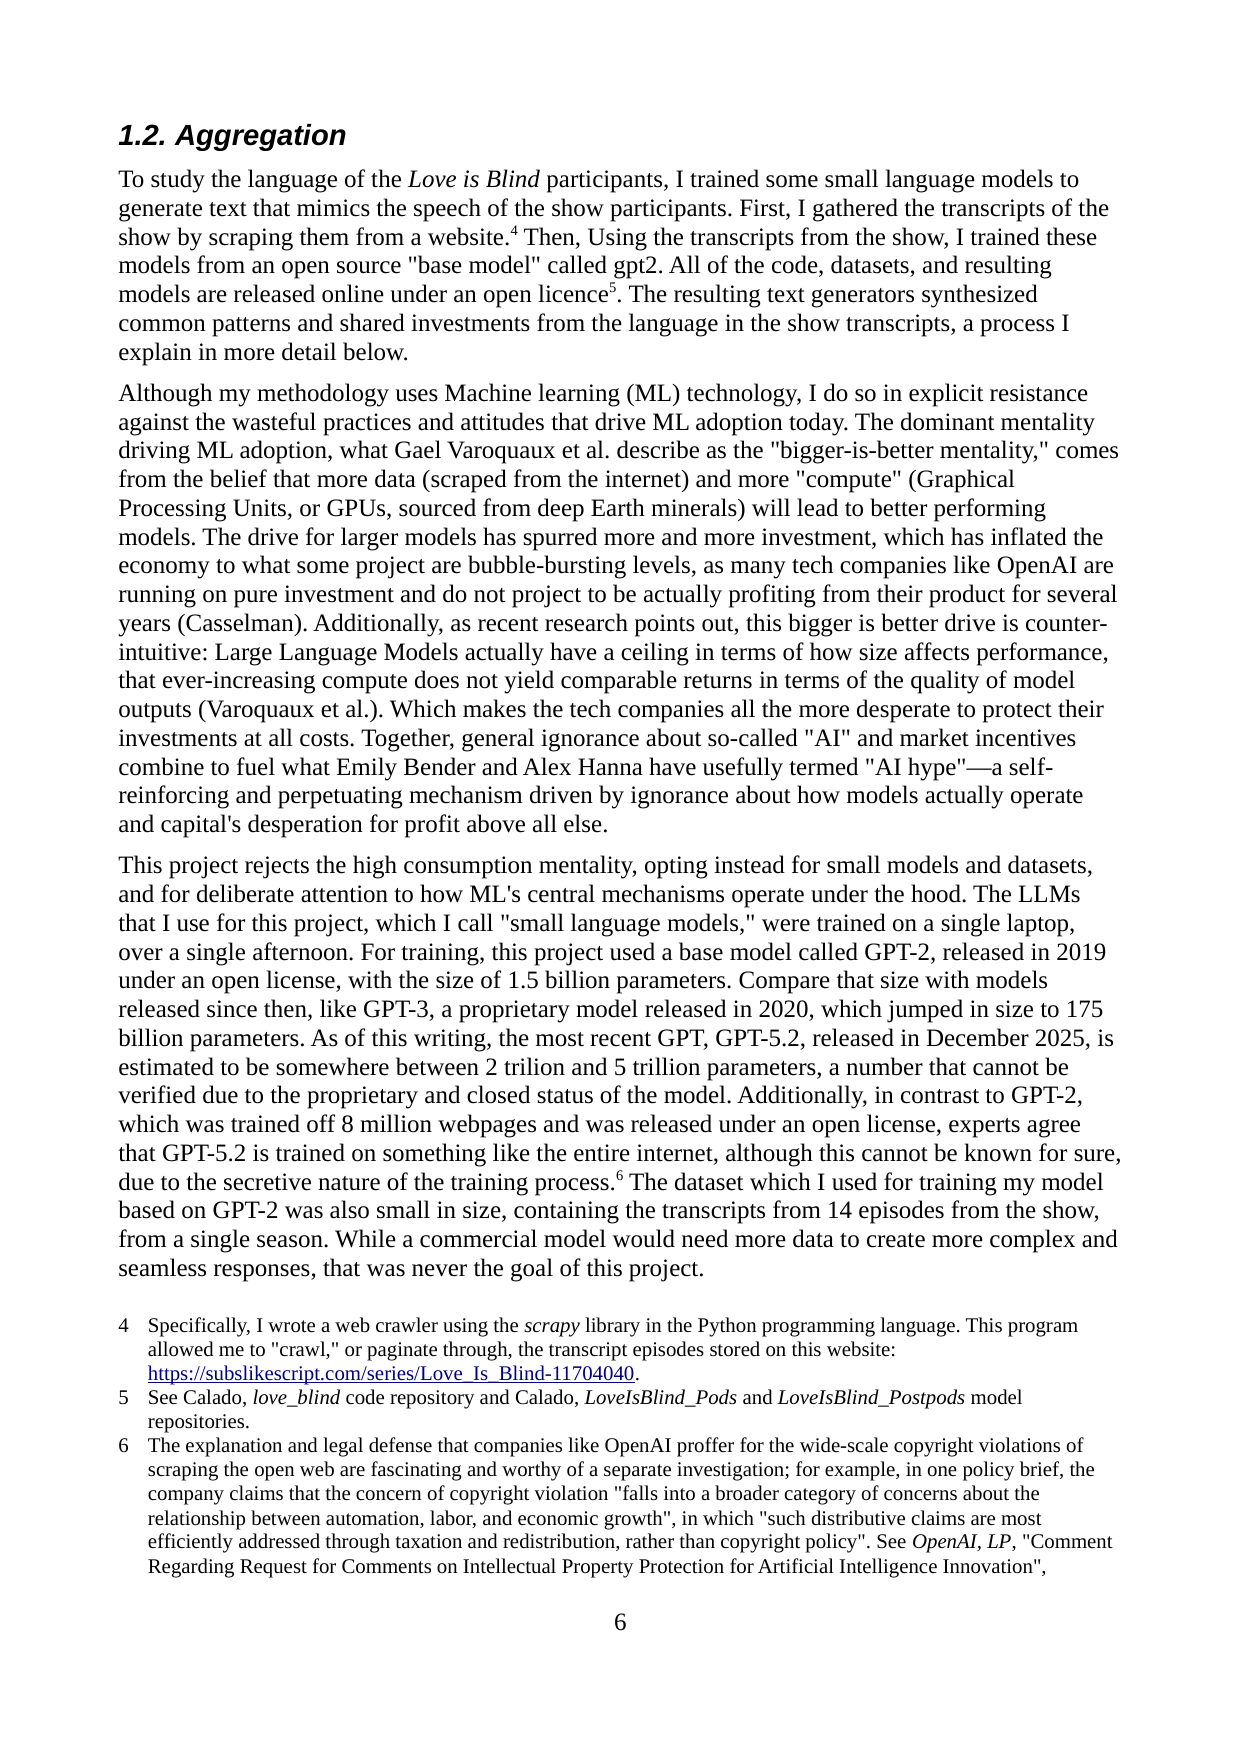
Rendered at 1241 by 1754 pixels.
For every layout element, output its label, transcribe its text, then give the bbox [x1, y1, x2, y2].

text See Calado, love_blind code repository and Calado, LoveIsBlind_Pods and LoveIsBlind_Postpods model repositories. [118, 1385, 1122, 1433]
subtitle Aggregation [118, 118, 1122, 152]
text Although my methodology uses Machine learning (ML) technology, I do so in explicit resistance against the wasteful practices and attitudes that drive ML adoption today. The dominant mentality driving ML adoption, what Gael Varoquaux et al. describe as the "bigger-is-better mentality," comes from the belief that more data (scraped from the internet) and more "compute" (Graphical Processing Units, or GPUs, sourced from deep Earth minerals) will lead to better performing models. The drive for larger models has spurred more and more investment, which has inflated the economy to what some project are bubble-bursting levels, as many tech companies like OpenAI are running on pure investment and do not project to be actually profiting from their product for several years (Casselman). Additionally, as recent research points out, this bigger is better drive is counter-intuitive: Large Language Models actually have a ceiling in terms of how size affects performance, that ever-increasing compute does not yield comparable returns in terms of the quality of model outputs (Varoquaux et al.). Which makes the tech companies all the more desperate to protect their investments at all costs. Together, general ignorance about so-called "AI" and market incentives combine to fuel what Emily Bender and Alex Hanna have usefully termed "AI hype"—a self-reinforcing and perpetuating mechanism driven by ignorance about how models actually operate and capital's desperation for profit above all else. [118, 378, 1122, 838]
text The explanation and legal defense that companies like OpenAI proffer for the wide-scale copyright violations of scraping the open web are fascinating and worthy of a separate investigation; for example, in one policy brief, the company claims that the concern of copyright violation "falls into a broader category of concerns about the relationship between automation, labor, and economic growth", in which "such distributive claims are most efficiently addressed through taxation and redistribution, rather than copyright policy". See OpenAI, LP, "Comment Regarding Request for Comments on Intellectual Property Protection for Artificial Intelligence Innovation", [118, 1433, 1122, 1578]
text To study the language of the Love is Blind participants, I trained some small language models to generate text that mimics the speech of the show participants. First, I gathered the transcripts of the show by scraping them from a website. Then, Using the transcripts from the show, I trained these models from an open source "base model" called gpt2. All of the code, datasets, and resulting models are released online under an open licence. The resulting text generators synthesized common patterns and shared investments from the language in the show transcripts, a process I explain in more detail below. [118, 164, 1122, 365]
text Specifically, I wrote a web crawler using the scrapy library in the Python programming language. This program allowed me to "crawl," or paginate through, the transcript episodes stored on this website: https://subslikescript.com/series/Love_Is_Blind-11704040. [118, 1313, 1122, 1385]
text This project rejects the high consumption mentality, opting instead for small models and datasets, and for deliberate attention to how ML's central mechanisms operate under the hood. The LLMs that I use for this project, which I call "small language models," were trained on a single laptop, over a single afternoon. For training, this project used a base model called GPT-2, released in 2019 under an open license, with the size of 1.5 billion parameters. Compare that size with models released since then, like GPT-3, a proprietary model released in 2020, which jumped in size to 175 billion parameters. As of this writing, the most recent GPT, GPT-5.2, released in December 2025, is estimated to be somewhere between 2 trilion and 5 trillion parameters, a number that cannot be verified due to the proprietary and closed status of the model. Additionally, in contrast to GPT-2, which was trained off 8 million webpages and was released under an open license, experts agree that GPT-5.2 is trained on something like the entire internet, although this cannot be known for sure, due to the secretive nature of the training process. The dataset which I used for training my model based on GPT-2 was also small in size, containing the transcripts from 14 episodes from the show, from a single season. While a commercial model would need more data to create more complex and seamless responses, that was never the goal of this project. [118, 850, 1122, 1282]
